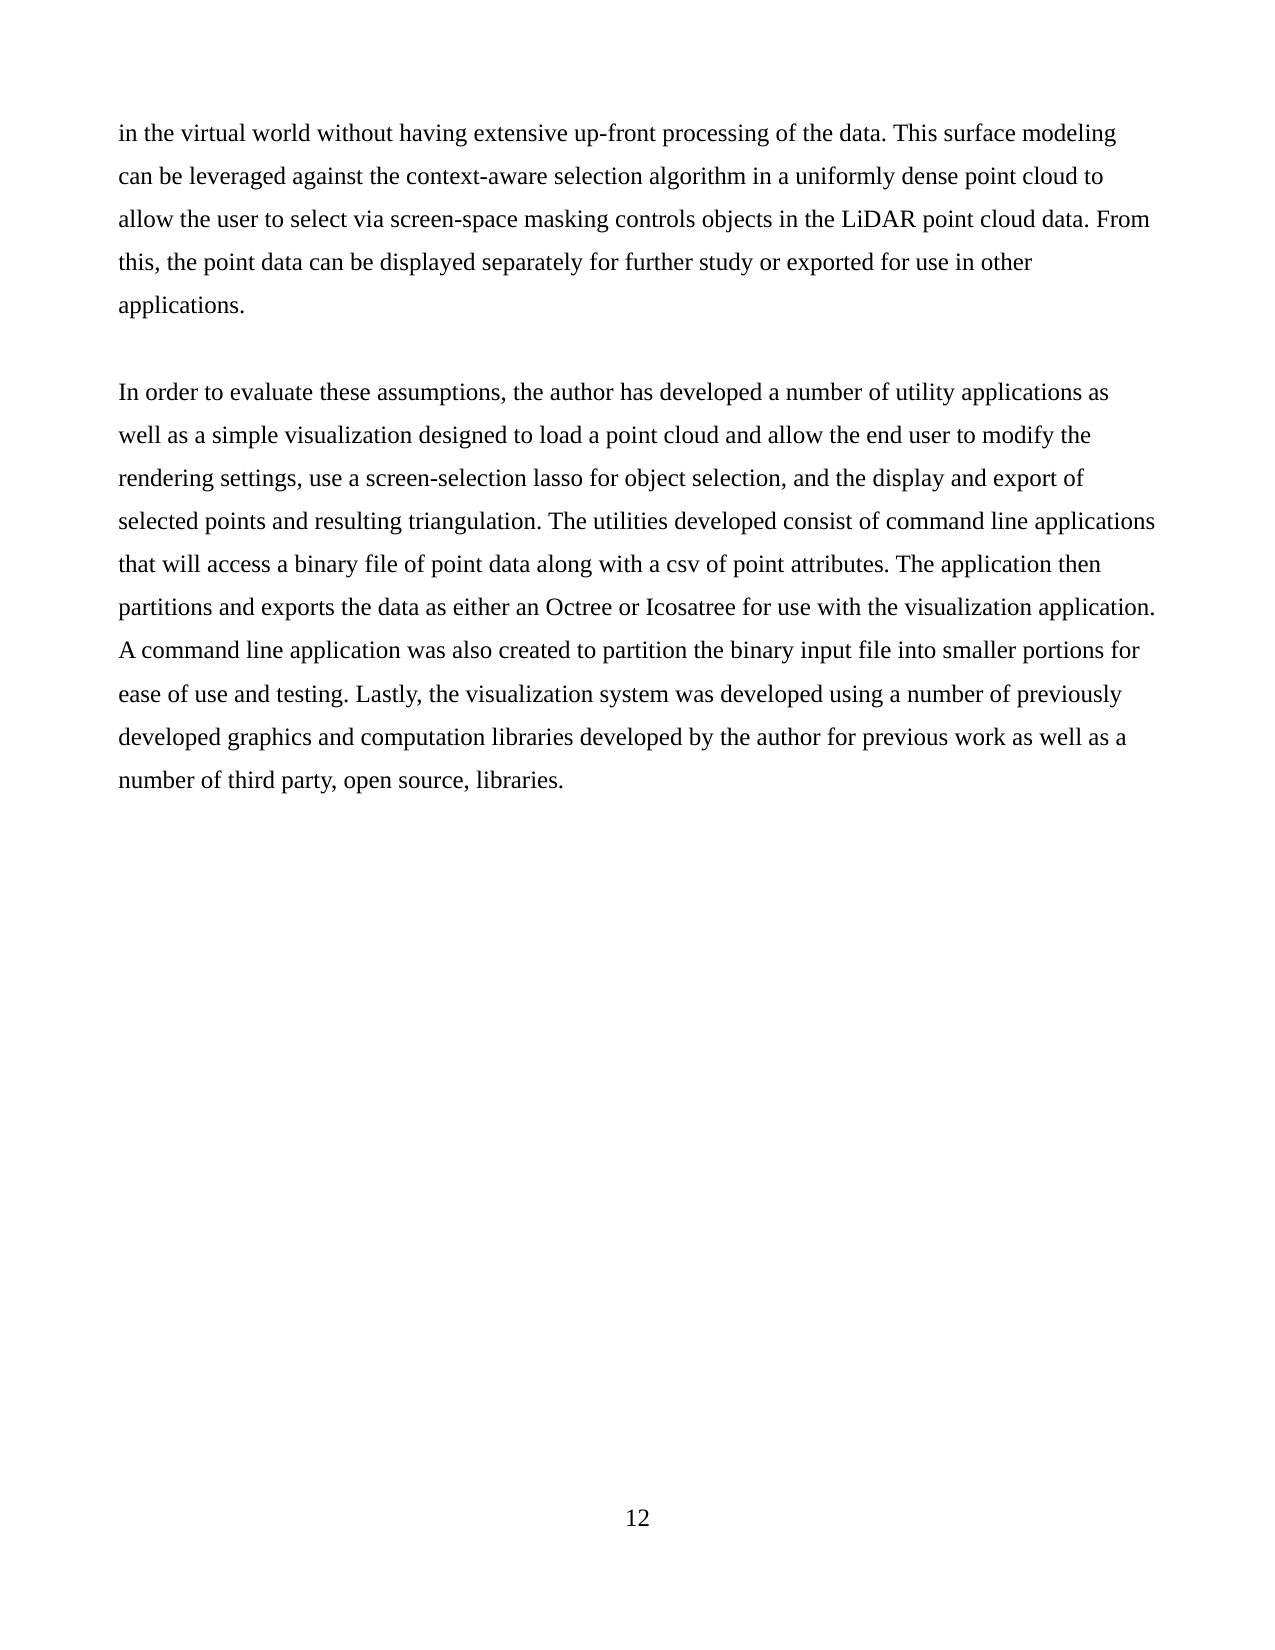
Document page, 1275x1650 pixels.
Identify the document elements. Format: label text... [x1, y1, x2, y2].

text In order to evaluate these assumptions, the author has developed a number of utility applications as well as a simple visualization designed to load a point cloud and allow the end user to modify the rendering settings, use a screen-selection lasso for object selection, and the display and export of selected points and resulting triangulation. The utilities developed consist of command line applications that will access a binary file of point data along with a csv of point attributes. The application then partitions and exports the data as either an Octree or Icosatree for use with the visualization application. A command line application was also created to partition the binary input file into smaller portions for ease of use and testing. Lastly, the visualization system was developed using a number of previously developed graphics and computation libraries developed by the author for previous work as well as a number of third party, open source, libraries. [118, 377, 1157, 794]
text in the virtual world without having extensive up-front processing of the data. This surface modeling can be leveraged against the context-aware selection algorithm in a uniformly dense point cloud to allow the user to select via screen-space masking controls objects in the LiDAR point cloud data. From this, the point data can be displayed separately for further study or exported for use in other applications. [118, 118, 1157, 319]
